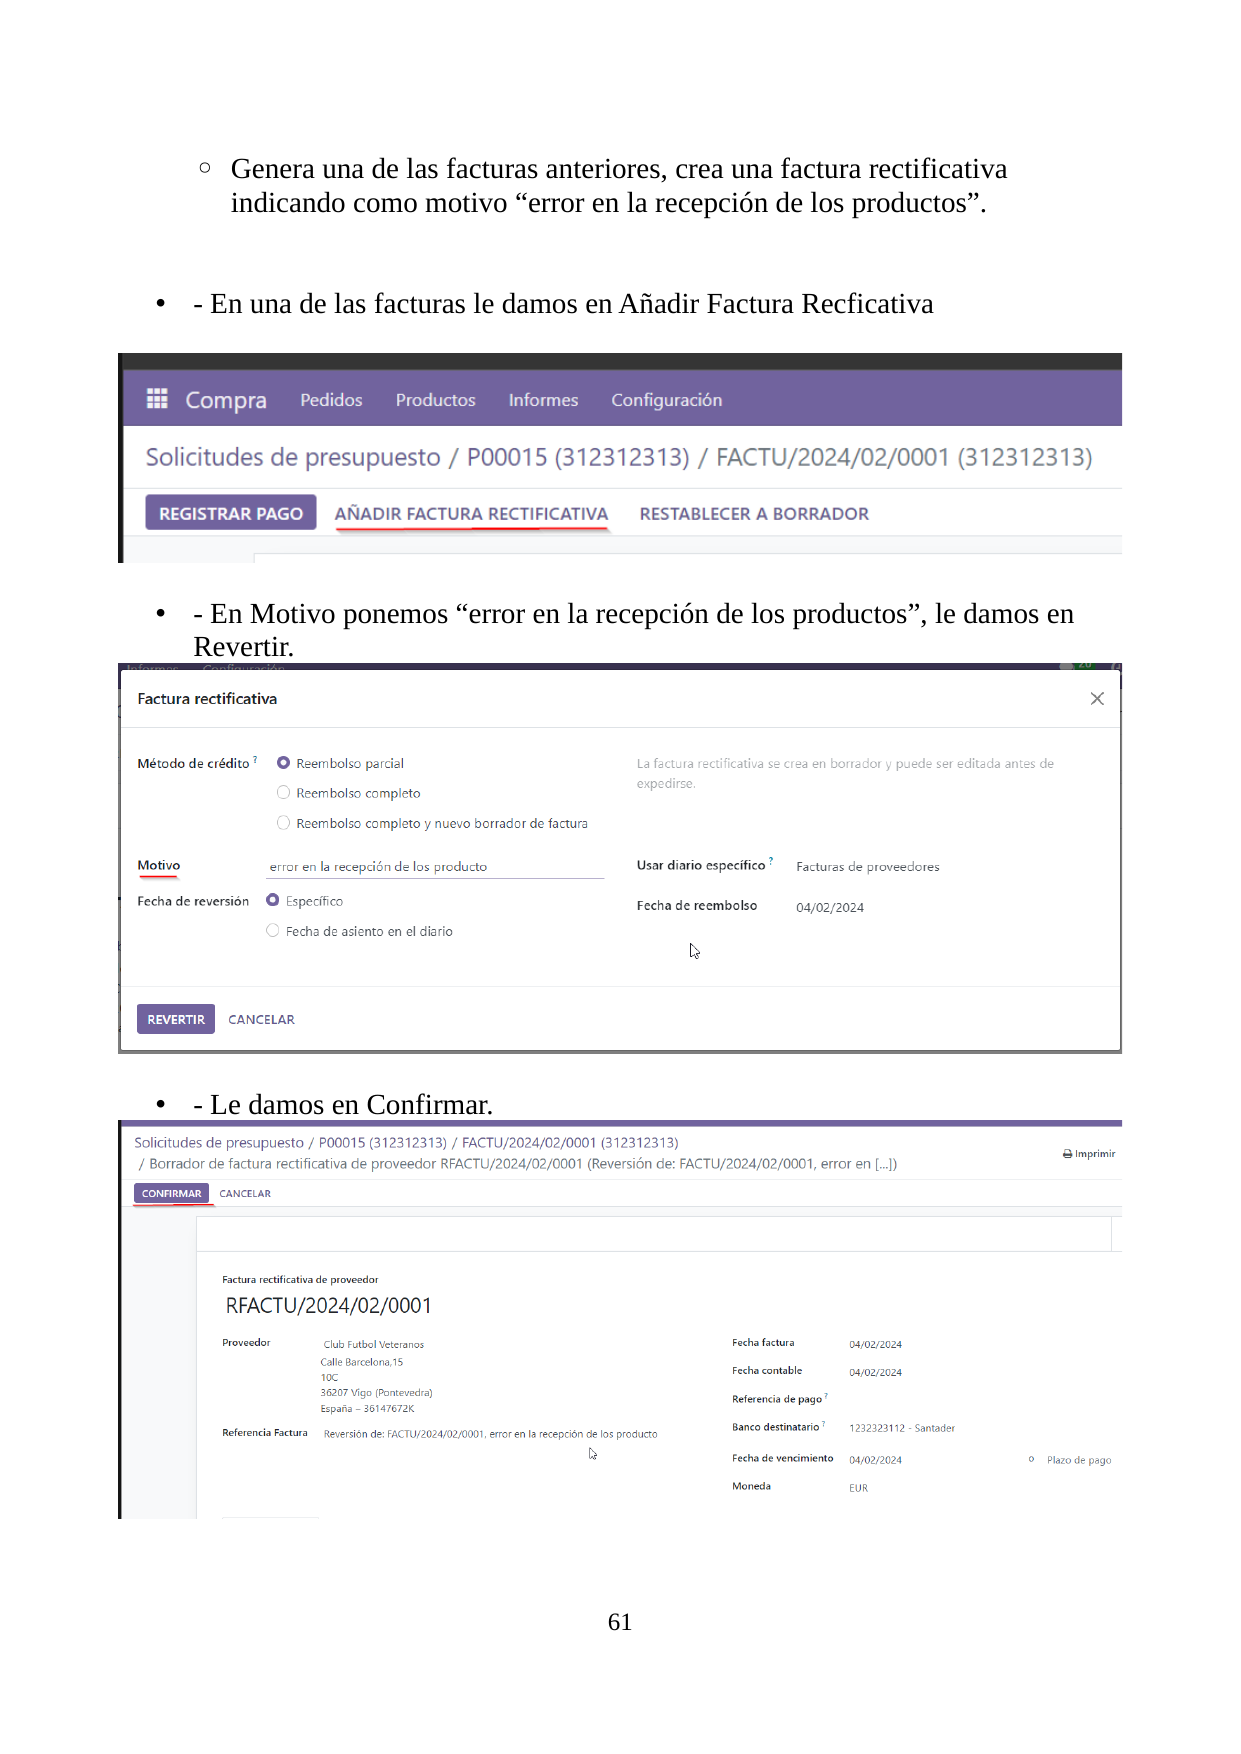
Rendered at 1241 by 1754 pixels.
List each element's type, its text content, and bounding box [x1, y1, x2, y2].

picture [118, 663, 1123, 1054]
list - En Motivo ponemos “error en la recepción de los productos”, le damos en Revertir. [156, 596, 1122, 663]
picture [118, 1120, 1123, 1519]
list - En una de las facturas le damos en Añadir Factura Recficativa [156, 286, 1122, 319]
list Genera una de las facturas anteriores, crea una factura rectificativa indicando como motivo “error en la recepción de los productos”. [193, 152, 1122, 219]
picture [118, 353, 1123, 563]
list - Le damos en Confirmar. [156, 1087, 1122, 1120]
